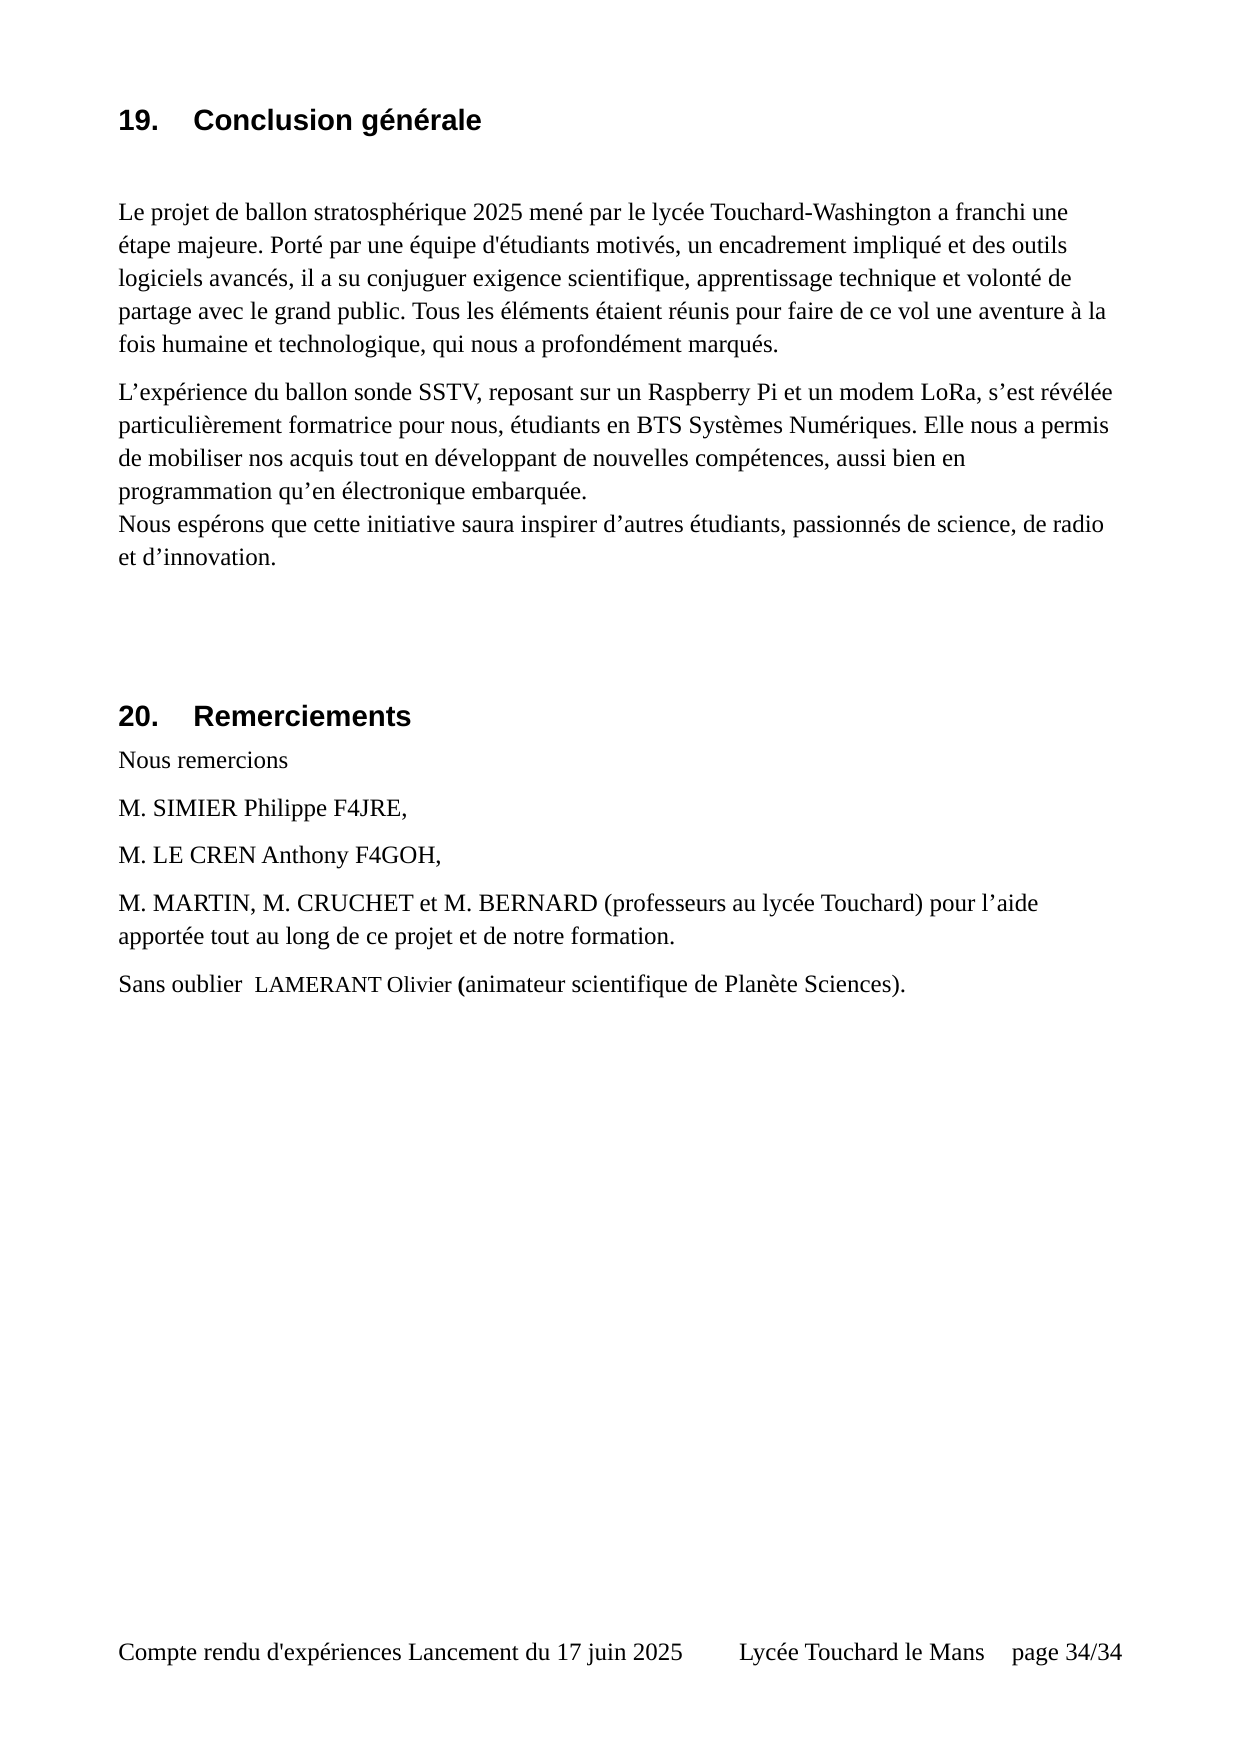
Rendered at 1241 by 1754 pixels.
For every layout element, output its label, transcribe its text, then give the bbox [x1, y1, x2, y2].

text Sans oublier LAMERANT Olivier (animateur scientifique de Planète Sciences). [118, 969, 1122, 998]
text M. LE CREN Anthony F4GOH, [118, 841, 1122, 869]
text M. SIMIER Philippe F4JRE, [118, 793, 1122, 822]
text L’expérience du ballon sonde SSTV, reposant sur un Raspberry Pi et un modem LoRa, s’est révélée particulièrement formatrice pour nous, étudiants en BTS Systèmes Numériques. Elle nous a permis de mobiliser nos acquis tout en développant de nouvelles compétences, aussi bien en programmation qu’en électronique embarquée. Nous espérons que cette initiative saura inspirer d’autres étudiants, passionnés de science, de radio et d’innovation. [118, 377, 1122, 571]
text Nous remercions [118, 745, 1122, 774]
subtitle Remerciements [118, 699, 1122, 733]
text Le projet de ballon stratosphérique 2025 mené par le lycée Touchard-Washington a franchi une étape majeure. Porté par une équipe d'étudiants motivés, un encadrement impliqué et des outils logiciels avancés, il a su conjuguer exigence scientifique, apprentissage technique et volonté de partage avec le grand public. Tous les éléments étaient réunis pour faire de ce vol une aventure à la fois humaine et technologique, qui nous a profondément marqués. [118, 197, 1122, 358]
subtitle Conclusion générale [118, 103, 1122, 137]
text M. MARTIN, M. CRUCHET et M. BERNARD (professeurs au lycée Touchard) pour l’aide apportée tout au long de ce projet et de notre formation. [118, 888, 1122, 950]
